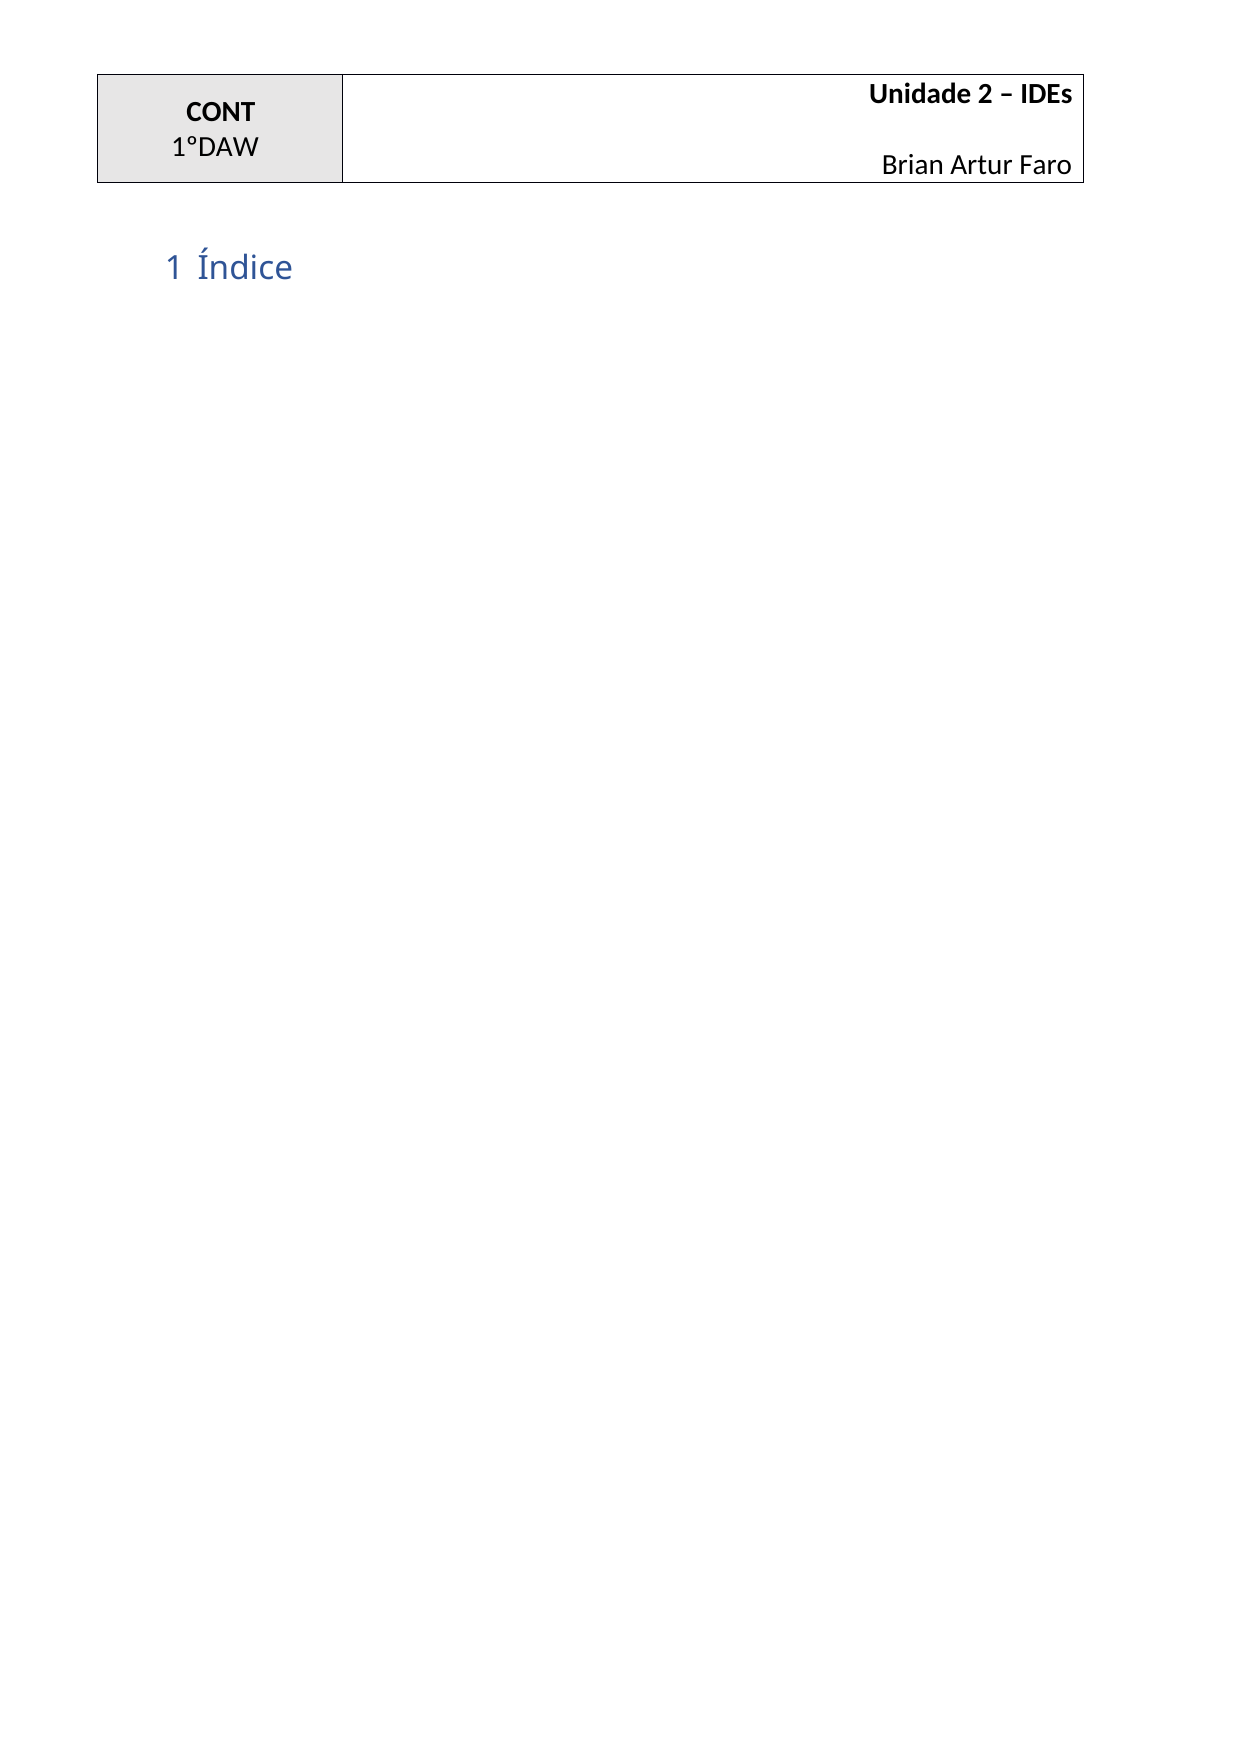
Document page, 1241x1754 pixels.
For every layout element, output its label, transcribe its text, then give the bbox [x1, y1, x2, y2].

subtitle Índice [156, 243, 1062, 289]
